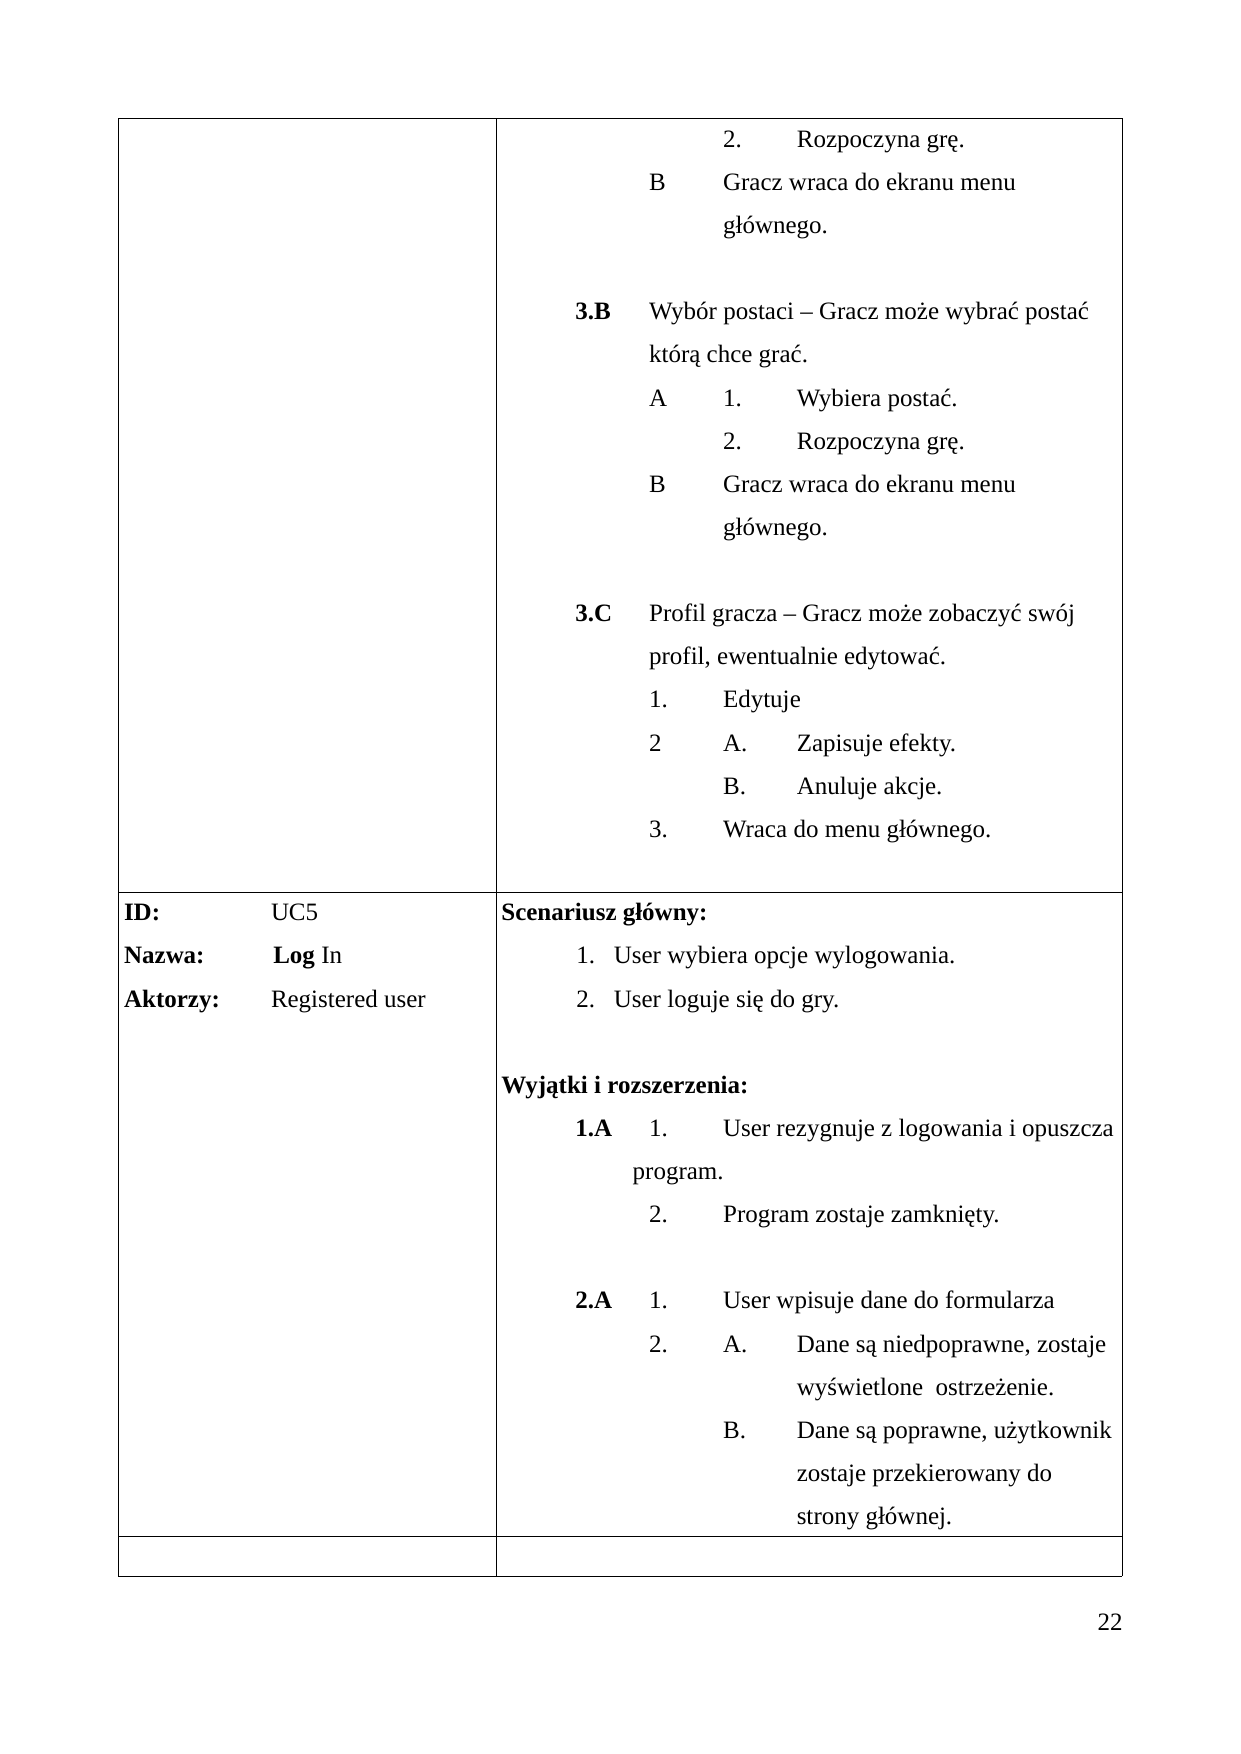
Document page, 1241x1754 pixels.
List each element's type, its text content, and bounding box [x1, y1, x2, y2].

table_cell [119, 1537, 496, 1576]
table_cell [119, 119, 496, 892]
table_cell Scenariusz główny: User wybiera opcje wylogowania. User loguje się do gry. Wyjątki i rozszerzenia: 1.A 1. User rezygnuje z logowania i opuszcza program. 2. Program zostaje zamknięty. 2.A 1. User wpisuje dane do formularza 2. A. Dane są niedpoprawne, zostaje wyświetlone ostrzeżenie. B. Dane są poprawne, użytkownik zostaje przekierowany do strony głównej. [497, 893, 1122, 1536]
table_cell ID: UC5 Nazwa: Log In Aktorzy: Registered user [119, 893, 496, 1536]
table_cell [497, 1537, 1122, 1576]
table_cell 2. Rozpoczyna grę. B Gracz wraca do ekranu menu głównego. 3.B Wybór postaci – Gracz może wybrać postać którą chce grać. A 1. Wybiera postać. 2. Rozpoczyna grę. B Gracz wraca do ekranu menu głównego. 3.C Profil gracza – Gracz może zobaczyć swój profil, ewentualnie edytować. 1. Edytuje 2 A. Zapisuje efekty. B. Anuluje akcje. 3. Wraca do menu głównego. [497, 119, 1122, 892]
